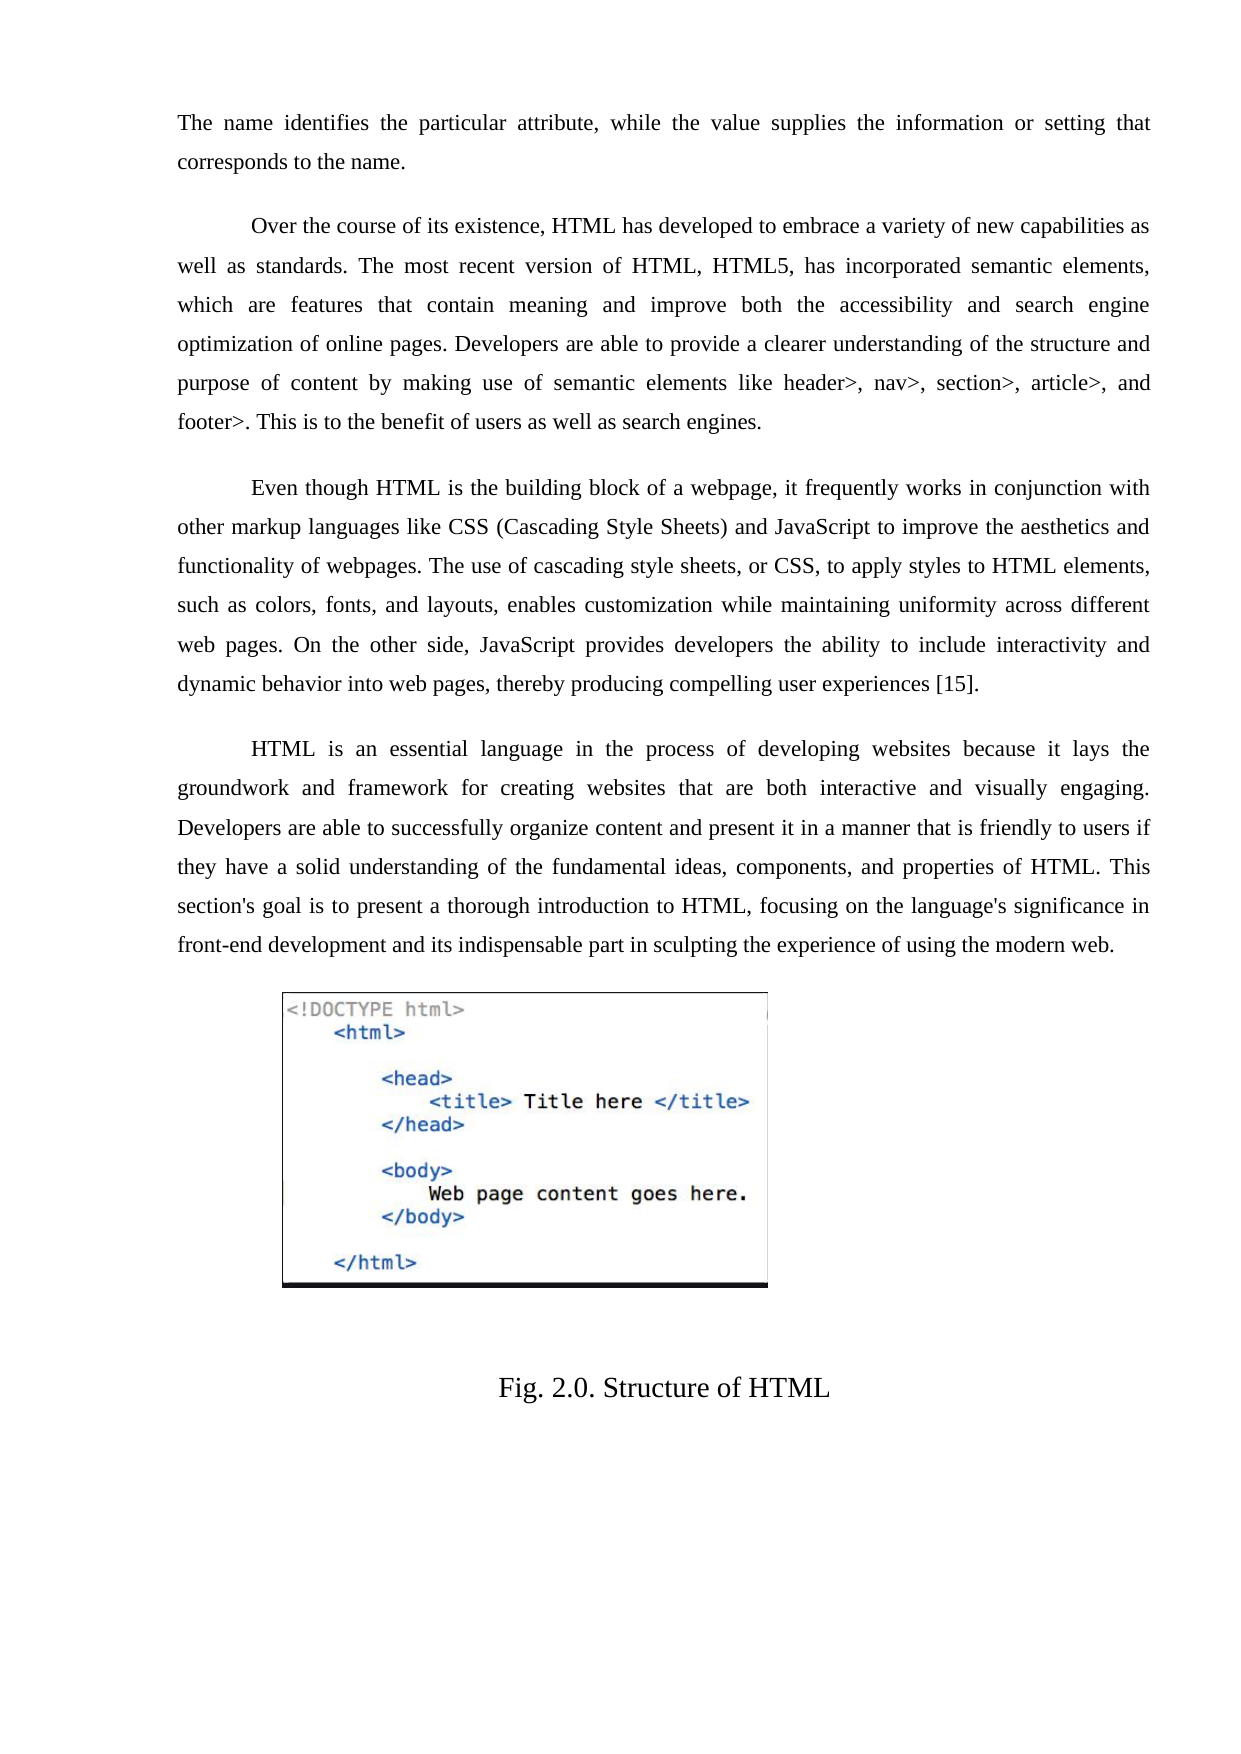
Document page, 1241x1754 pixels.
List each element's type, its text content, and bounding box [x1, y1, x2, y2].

text The name identifies the particular attribute, while the value supplies the information or setting that corresponds to the name. [177, 109, 1152, 174]
text Over the course of its existence, HTML has developed to embrace a variety of new capabilities as well as standards. The most recent version of HTML, HTML5, has incorporated semantic elements, which are features that contain meaning and improve both the accessibility and search engine optimization of online pages. Developers are able to provide a clearer understanding of the structure and purpose of content by making use of semantic elements like header>, nav>, section>, article>, and footer>. This is to the benefit of users as well as search engines. [177, 213, 1152, 435]
text HTML is an essential language in the process of developing websites because it lays the groundwork and framework for creating websites that are both interactive and visually engaging. Developers are able to successfully organize content and present it in a manner that is friendly to users if they have a solid understanding of the fundamental ideas, components, and properties of HTML. This section's goal is to present a thorough introduction to HTML, focusing on the language's significance in front-end development and its indispensable part in sculpting the experience of using the modern web. [177, 735, 1152, 957]
picture [282, 992, 768, 1288]
text Fig. 2.0. Structure of HTML [150, 1370, 1179, 1404]
text Even though HTML is the building block of a webpage, it frequently works in conjunction with other markup languages like CSS (Cascading Style Sheets) and JavaScript to improve the aesthetics and functionality of webpages. The use of cascading style sheets, or CSS, to apply styles to HTML elements, such as colors, fonts, and layouts, enables customization while maintaining uniformity across different web pages. On the other side, JavaScript provides developers the ability to include interactivity and dynamic behavior into web pages, thereby producing compelling user experiences [15]. [177, 474, 1152, 696]
